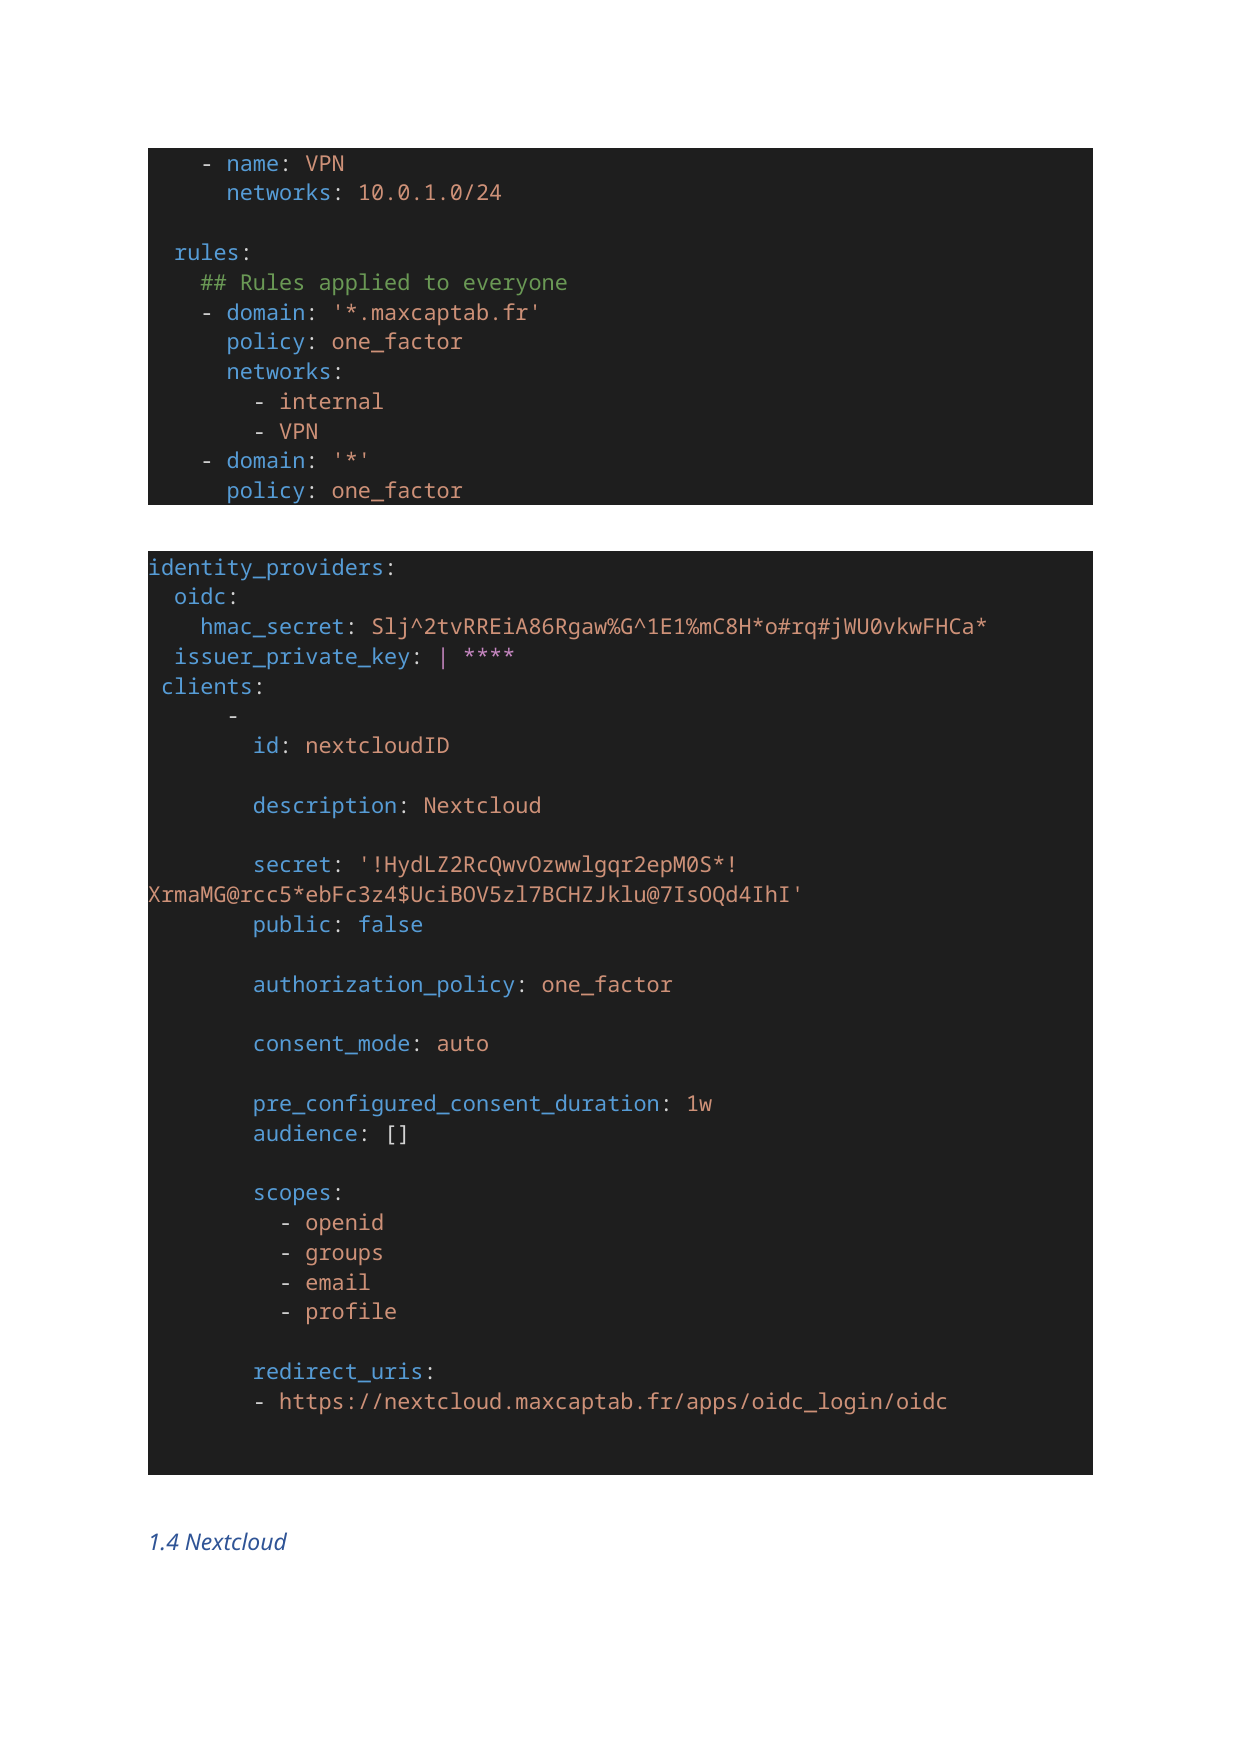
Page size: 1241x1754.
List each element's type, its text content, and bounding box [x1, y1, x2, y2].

text - openid [148, 1207, 1093, 1237]
text rules: [148, 237, 1093, 267]
text authorization_policy: one_factor [148, 968, 1093, 998]
text - https://nextcloud.maxcaptab.fr/apps/oidc_login/oidc [148, 1386, 1093, 1415]
text oidc: [148, 581, 1093, 611]
text - name: VPN [148, 148, 1093, 177]
text issuer_private_key: | **** [148, 641, 1093, 671]
text - domain: '*.maxcaptab.fr' [148, 297, 1093, 326]
subtitle 1.4 Nextcloud [148, 1526, 1093, 1557]
text policy: one_factor [148, 475, 1093, 505]
text networks: [148, 356, 1093, 386]
text redirect_uris: [148, 1356, 1093, 1386]
text - profile [148, 1296, 1093, 1326]
text secret: '!HydLZ2RcQwvOzwwlgqr2epM0S*!XrmaMG@rcc5*ebFc3z4$UciBOV5zl7BCHZJklu@7IsOQd4IhI' [148, 849, 1093, 909]
text policy: one_factor [148, 326, 1093, 356]
text description: Nextcloud [148, 790, 1093, 819]
text - [148, 700, 1093, 730]
text audience: [] [148, 1117, 1093, 1147]
text hmac_secret: Slj^2tvRREiA86Rgaw%G^1E1%mC8H*o#rq#jWU0vkwFHCa* [148, 611, 1093, 641]
text ## Rules applied to everyone [148, 267, 1093, 297]
text networks: 10.0.1.0/24 [148, 177, 1093, 207]
text - domain: '*' [148, 446, 1093, 475]
text clients: [148, 671, 1093, 700]
text - email [148, 1266, 1093, 1296]
text consent_mode: auto [148, 1028, 1093, 1058]
text scopes: [148, 1177, 1093, 1207]
text - VPN [148, 416, 1093, 446]
text - internal [148, 386, 1093, 416]
text pre_configured_consent_duration: 1w [148, 1088, 1093, 1117]
text public: false [148, 909, 1093, 939]
text id: nextcloudID [148, 730, 1093, 760]
text identity_providers: [148, 551, 1093, 581]
text - groups [148, 1237, 1093, 1266]
